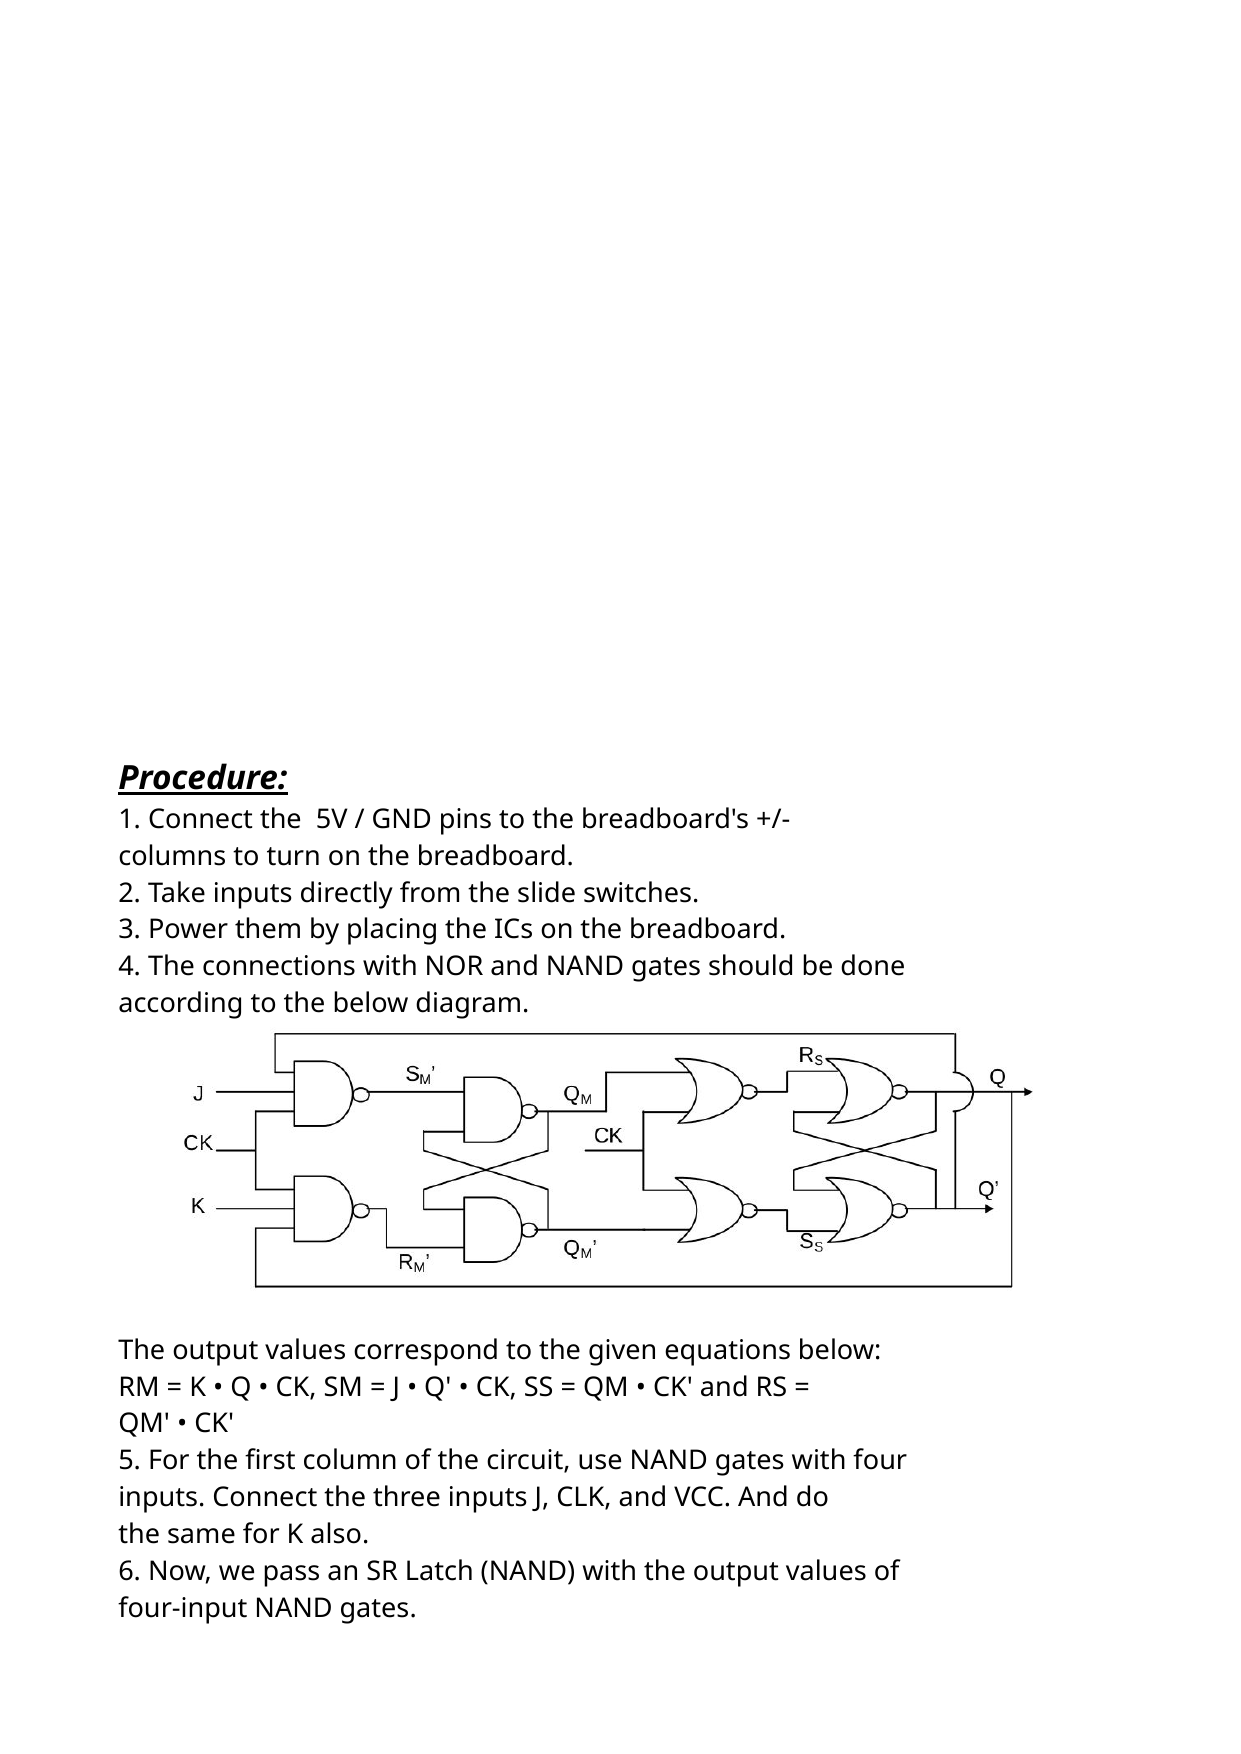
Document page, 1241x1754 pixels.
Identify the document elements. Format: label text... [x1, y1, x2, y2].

text 3. Power them by placing the ICs on the breadboard. [118, 910, 1122, 947]
text QM' • CK' [118, 1404, 1122, 1441]
text according to the below diagram. [118, 984, 1122, 1020]
text 5. For the first column of the circuit, use NAND gates with four [118, 1441, 1122, 1478]
text RM = K • Q • CK, SM = J • Q' • CK, SS = QM • CK' and RS = [118, 1367, 1122, 1404]
text 4. The connections with NOR and NAND gates should be done [118, 947, 1122, 984]
text The output values correspond to the given equations below: [118, 1330, 1122, 1367]
text 1. Connect the 5V / GND pins to the breadboard's +/- [118, 799, 1122, 836]
text Procedure: [118, 754, 1122, 799]
text four-input NAND gates. [118, 1588, 1122, 1625]
picture [118, 1020, 1123, 1294]
text the same for K also. [118, 1514, 1122, 1551]
text columns to turn on the breadboard. [118, 836, 1122, 873]
text 2. Take inputs directly from the slide switches. [118, 873, 1122, 910]
text 6. Now, we pass an SR Latch (NAND) with the output values of [118, 1551, 1122, 1588]
text inputs. Connect the three inputs J, CLK, and VCC. And do [118, 1478, 1122, 1514]
